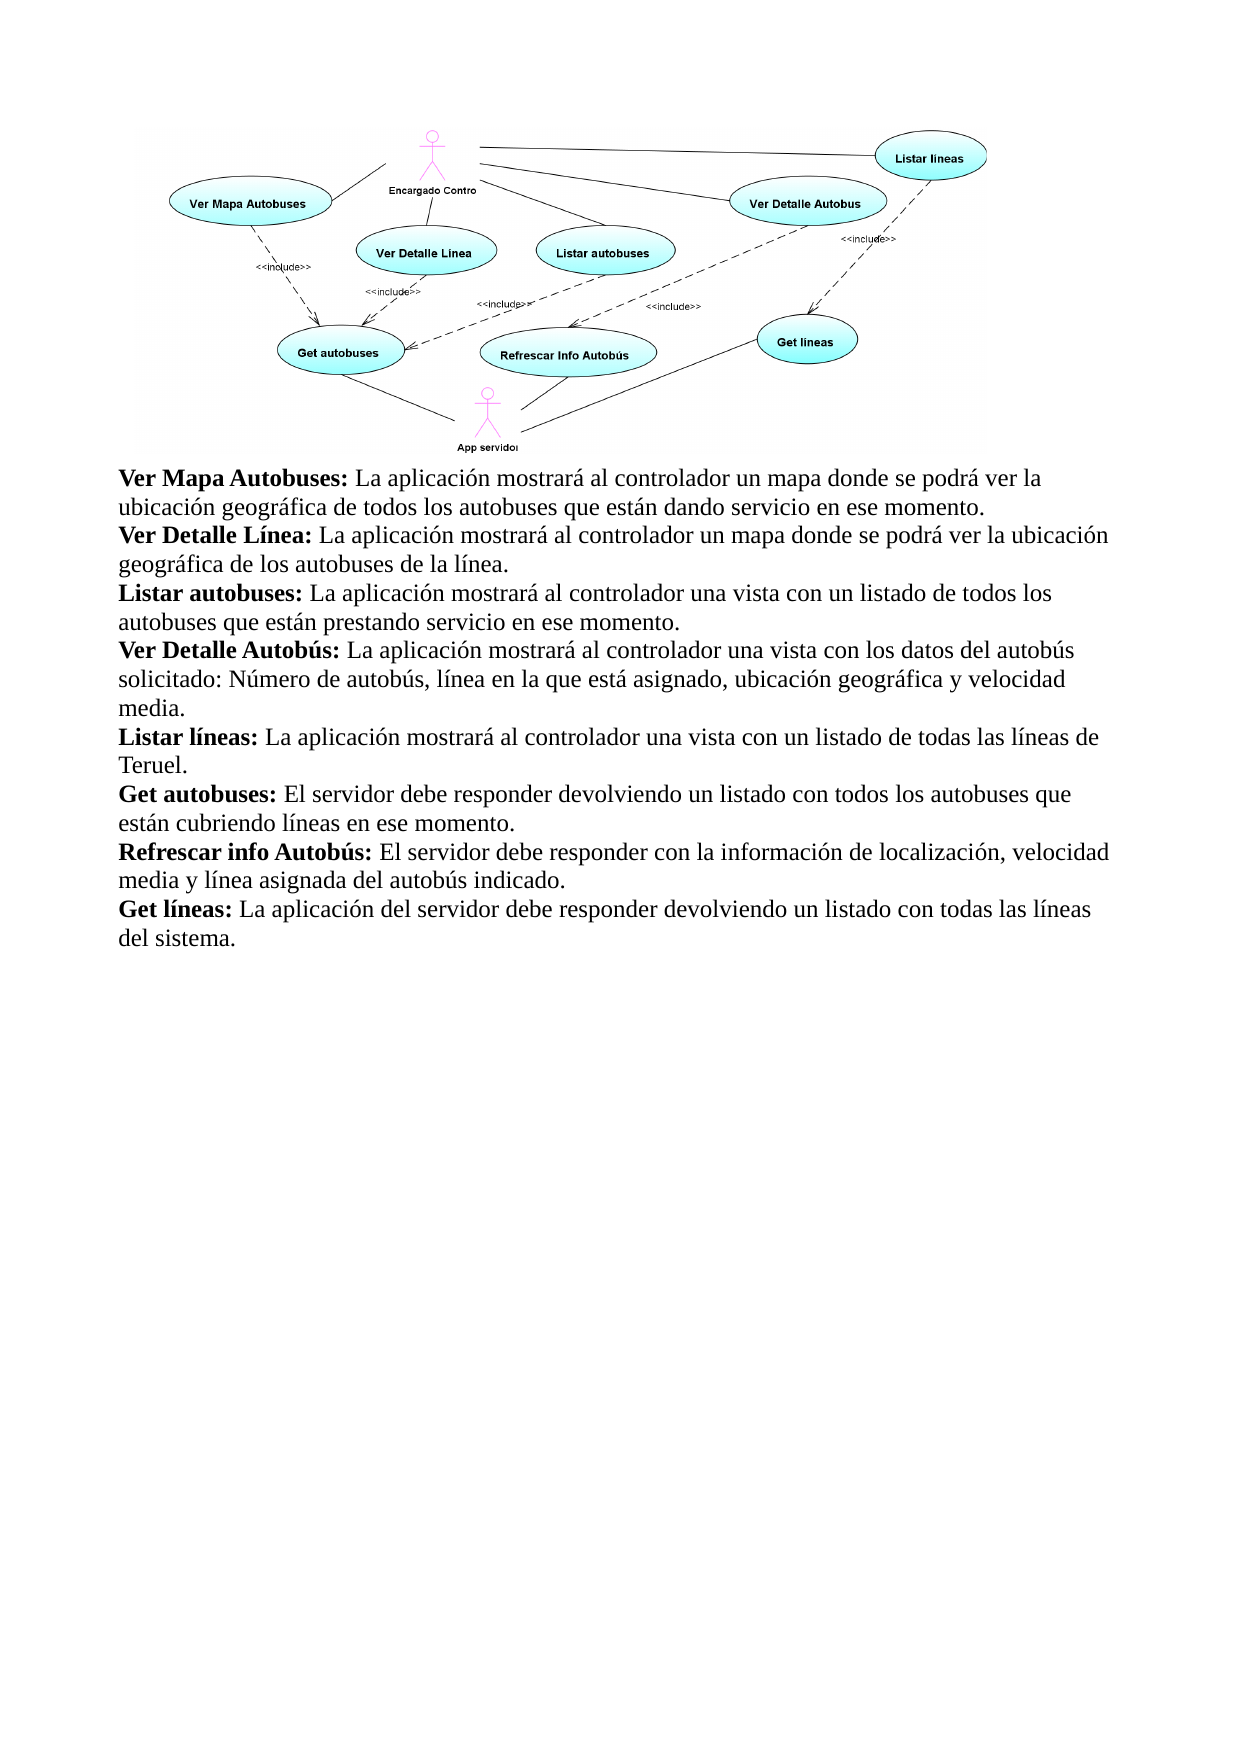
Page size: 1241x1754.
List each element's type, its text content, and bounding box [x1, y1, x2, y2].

text Ver Mapa Autobuses: La aplicación mostrará al controlador un mapa donde se podrá ver la ubicación geográfica de todos los autobuses que están dando servicio en ese momento. [118, 463, 1122, 520]
text Listar autobuses: La aplicación mostrará al controlador una vista con un listado de todos los autobuses que están prestando servicio en ese momento. [118, 578, 1122, 635]
text Ver Detalle Autobús: La aplicación mostrará al controlador una vista con los datos del autobús solicitado: Número de autobús, línea en la que está asignado, ubicación geográfica y velocidad media. [118, 635, 1122, 722]
picture [134, 127, 987, 454]
text Refrescar info Autobús: El servidor debe responder con la información de localización, velocidad media y línea asignada del autobús indicado. [118, 837, 1122, 894]
text Get líneas: La aplicación del servidor debe responder devolviendo un listado con todas las líneas del sistema. [118, 894, 1122, 952]
text Get autobuses: El servidor debe responder devolviendo un listado con todos los autobuses que están cubriendo líneas en ese momento. [118, 779, 1122, 837]
text Ver Detalle Línea: La aplicación mostrará al controlador un mapa donde se podrá ver la ubicación geográfica de los autobuses de la línea. [118, 520, 1122, 578]
text Listar líneas: La aplicación mostrará al controlador una vista con un listado de todas las líneas de Teruel. [118, 722, 1122, 779]
